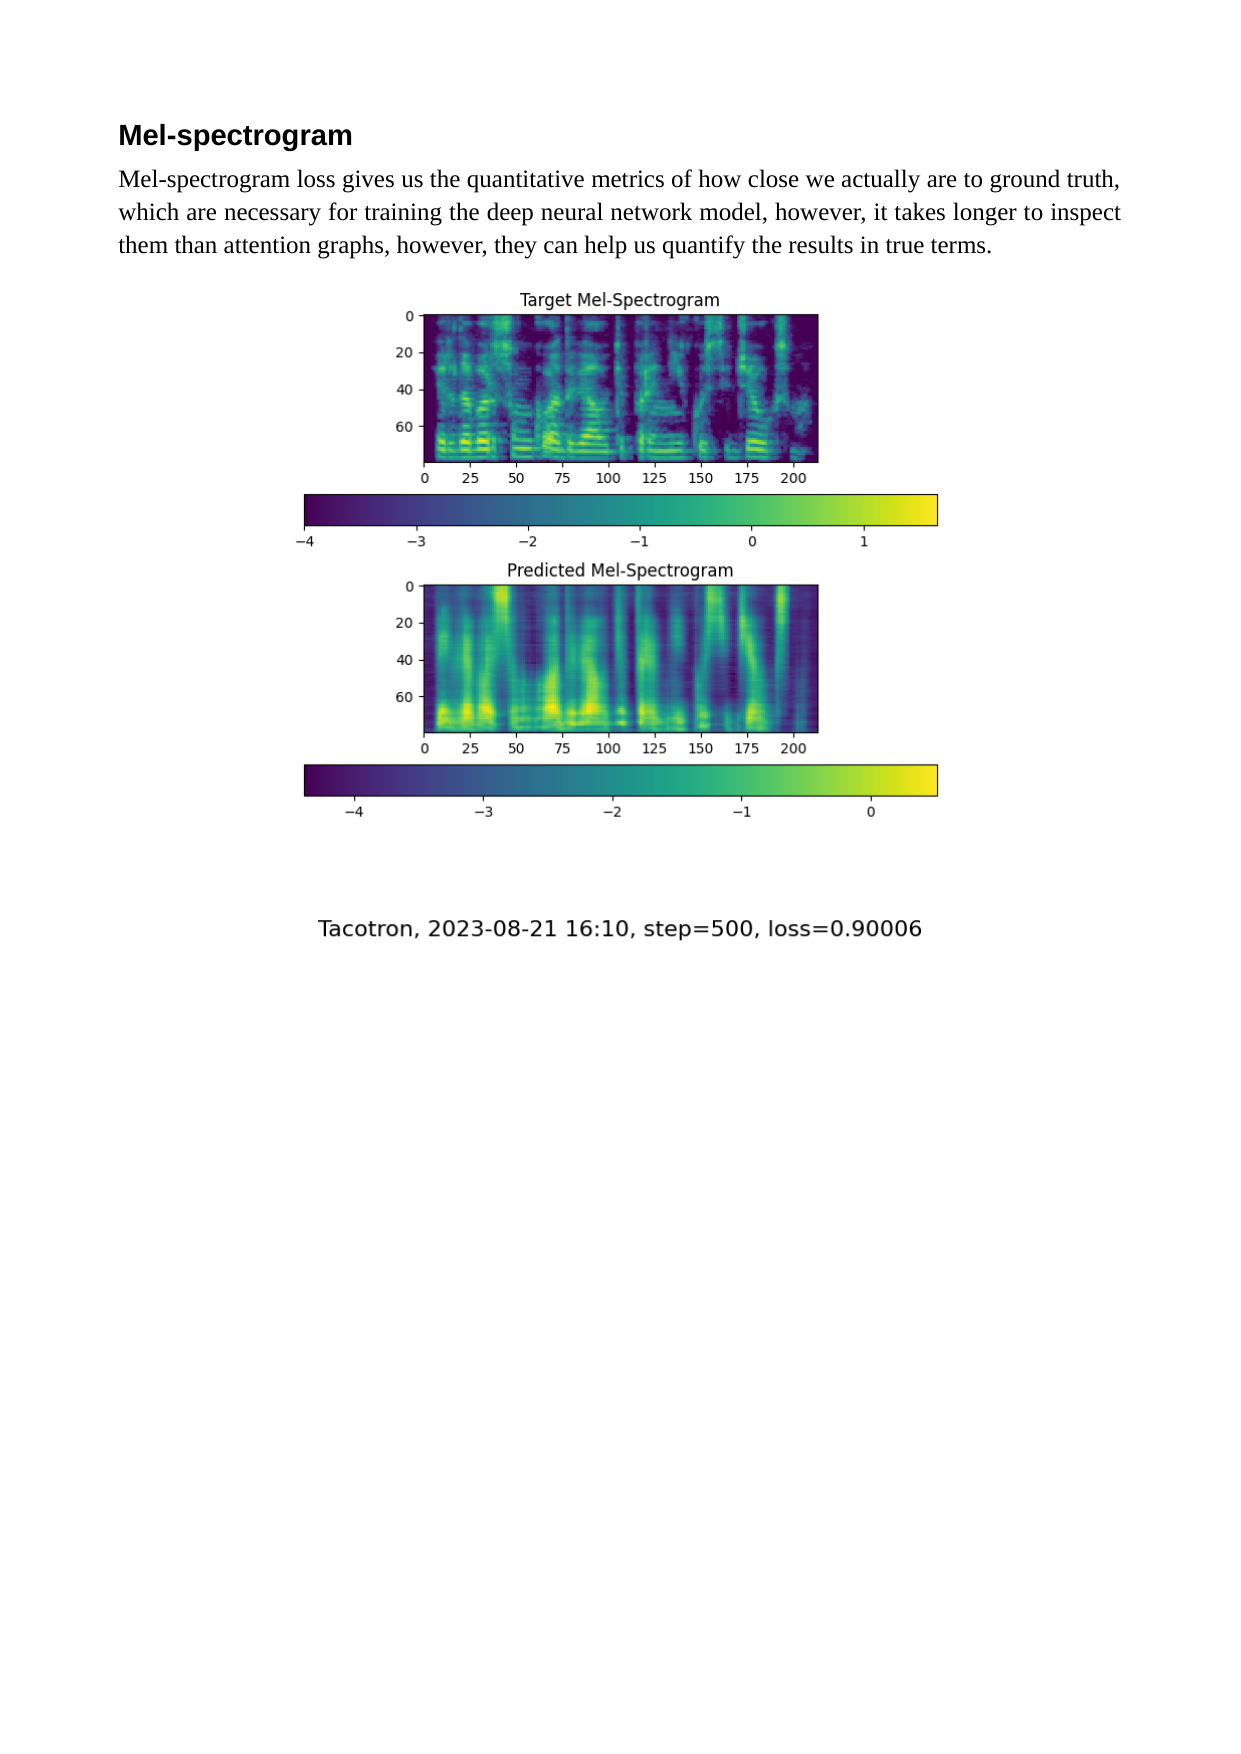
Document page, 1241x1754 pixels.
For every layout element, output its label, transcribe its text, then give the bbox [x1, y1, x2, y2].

text Mel-spectrogram loss gives us the quantitative metrics of how close we actually are to ground truth, which are necessary for training the deep neural network model, however, it takes longer to inspect them than attention graphs, however, they can help us quantify the results in true terms. [118, 164, 1122, 259]
picture [118, 277, 1123, 1081]
subtitle Mel-spectrogram [118, 118, 1122, 152]
